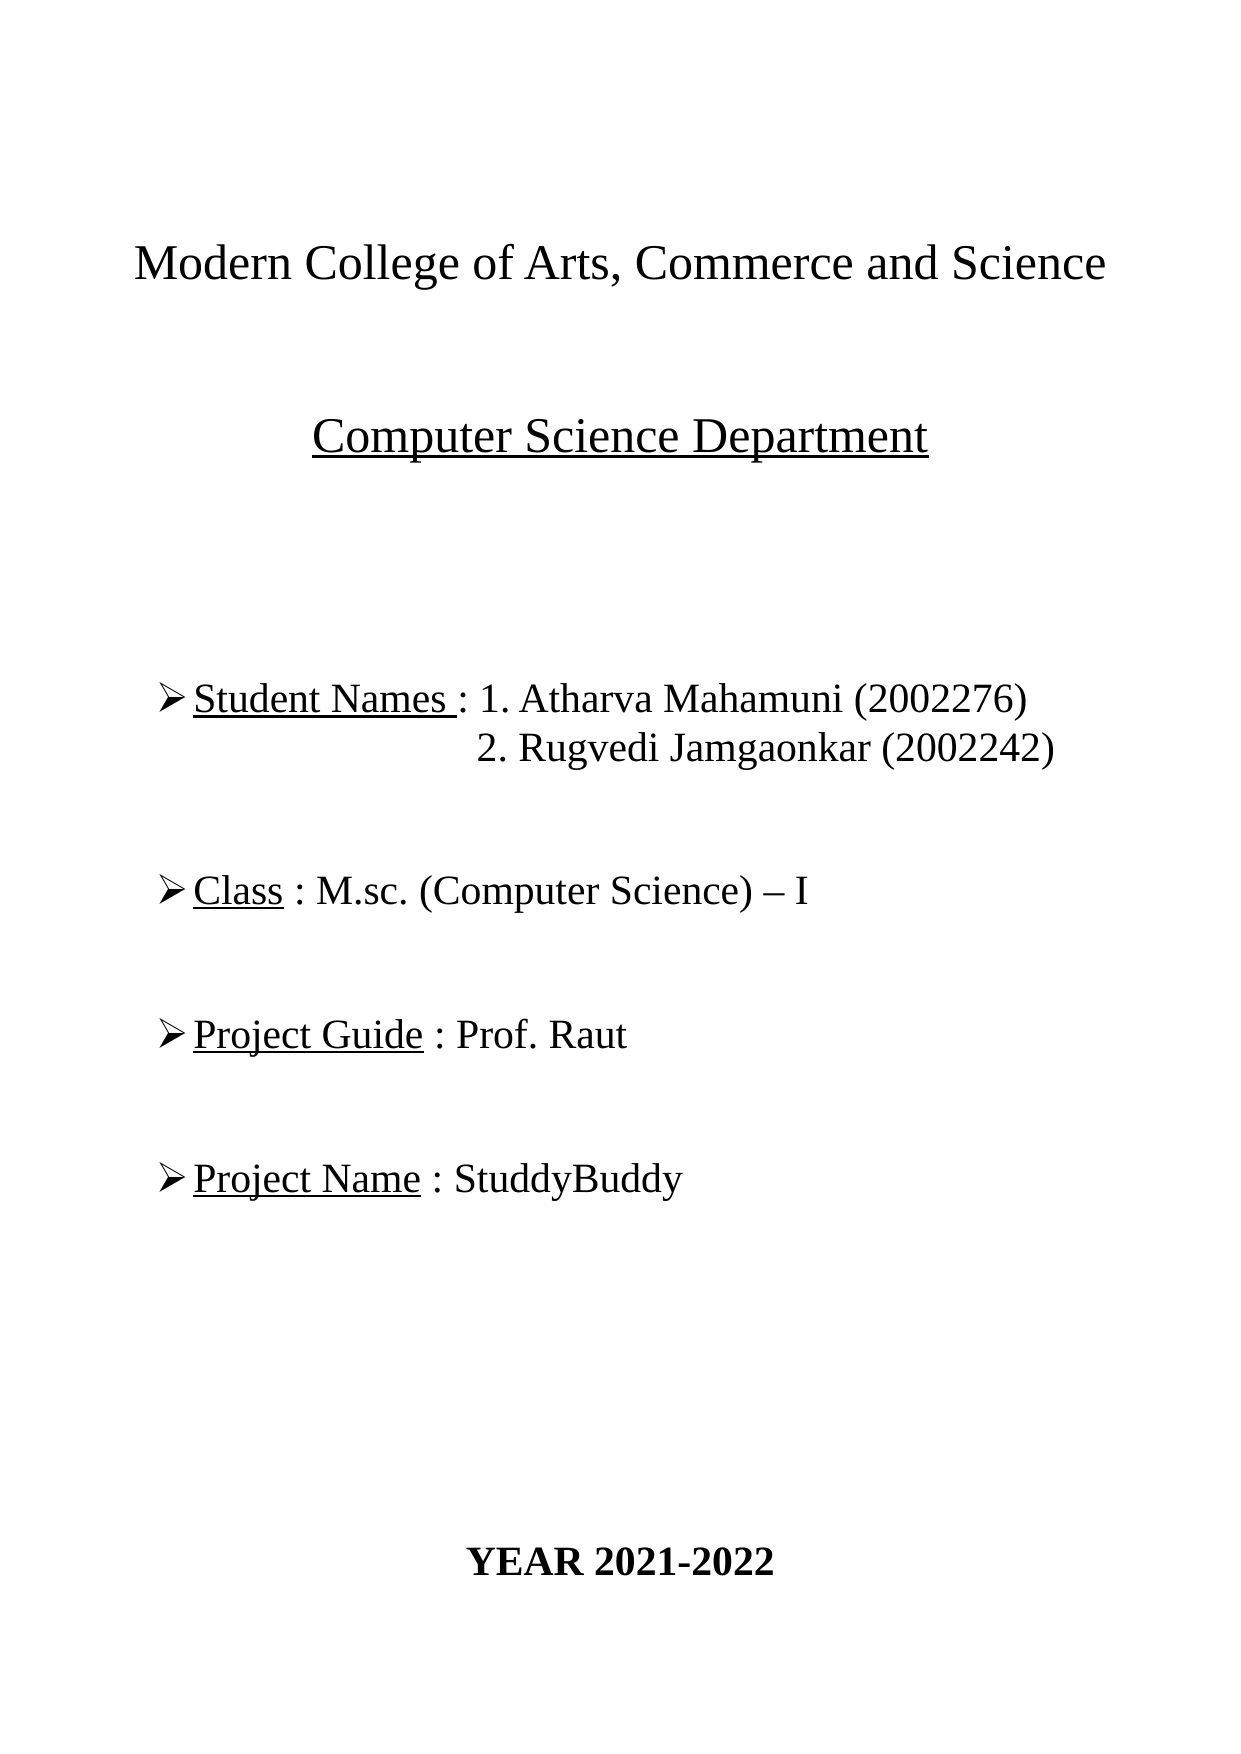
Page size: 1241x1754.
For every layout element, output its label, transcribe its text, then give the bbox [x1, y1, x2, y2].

title YEAR 2021-2022 [118, 1537, 1122, 1585]
title Class : M.sc. (Computer Science) – I [156, 866, 1122, 914]
title 2. Rugvedi Jamgaonkar (2002242) [418, 722, 1122, 770]
title Student Names : 1. Atharva Mahamuni (2002276) [156, 674, 1122, 722]
title Project Guide : Prof. Raut [156, 1009, 1122, 1058]
title Modern College of Arts, Commerce and Science [118, 233, 1122, 291]
title Project Name : StuddyBuddy [156, 1153, 1122, 1201]
title Computer Science Department [118, 406, 1122, 463]
